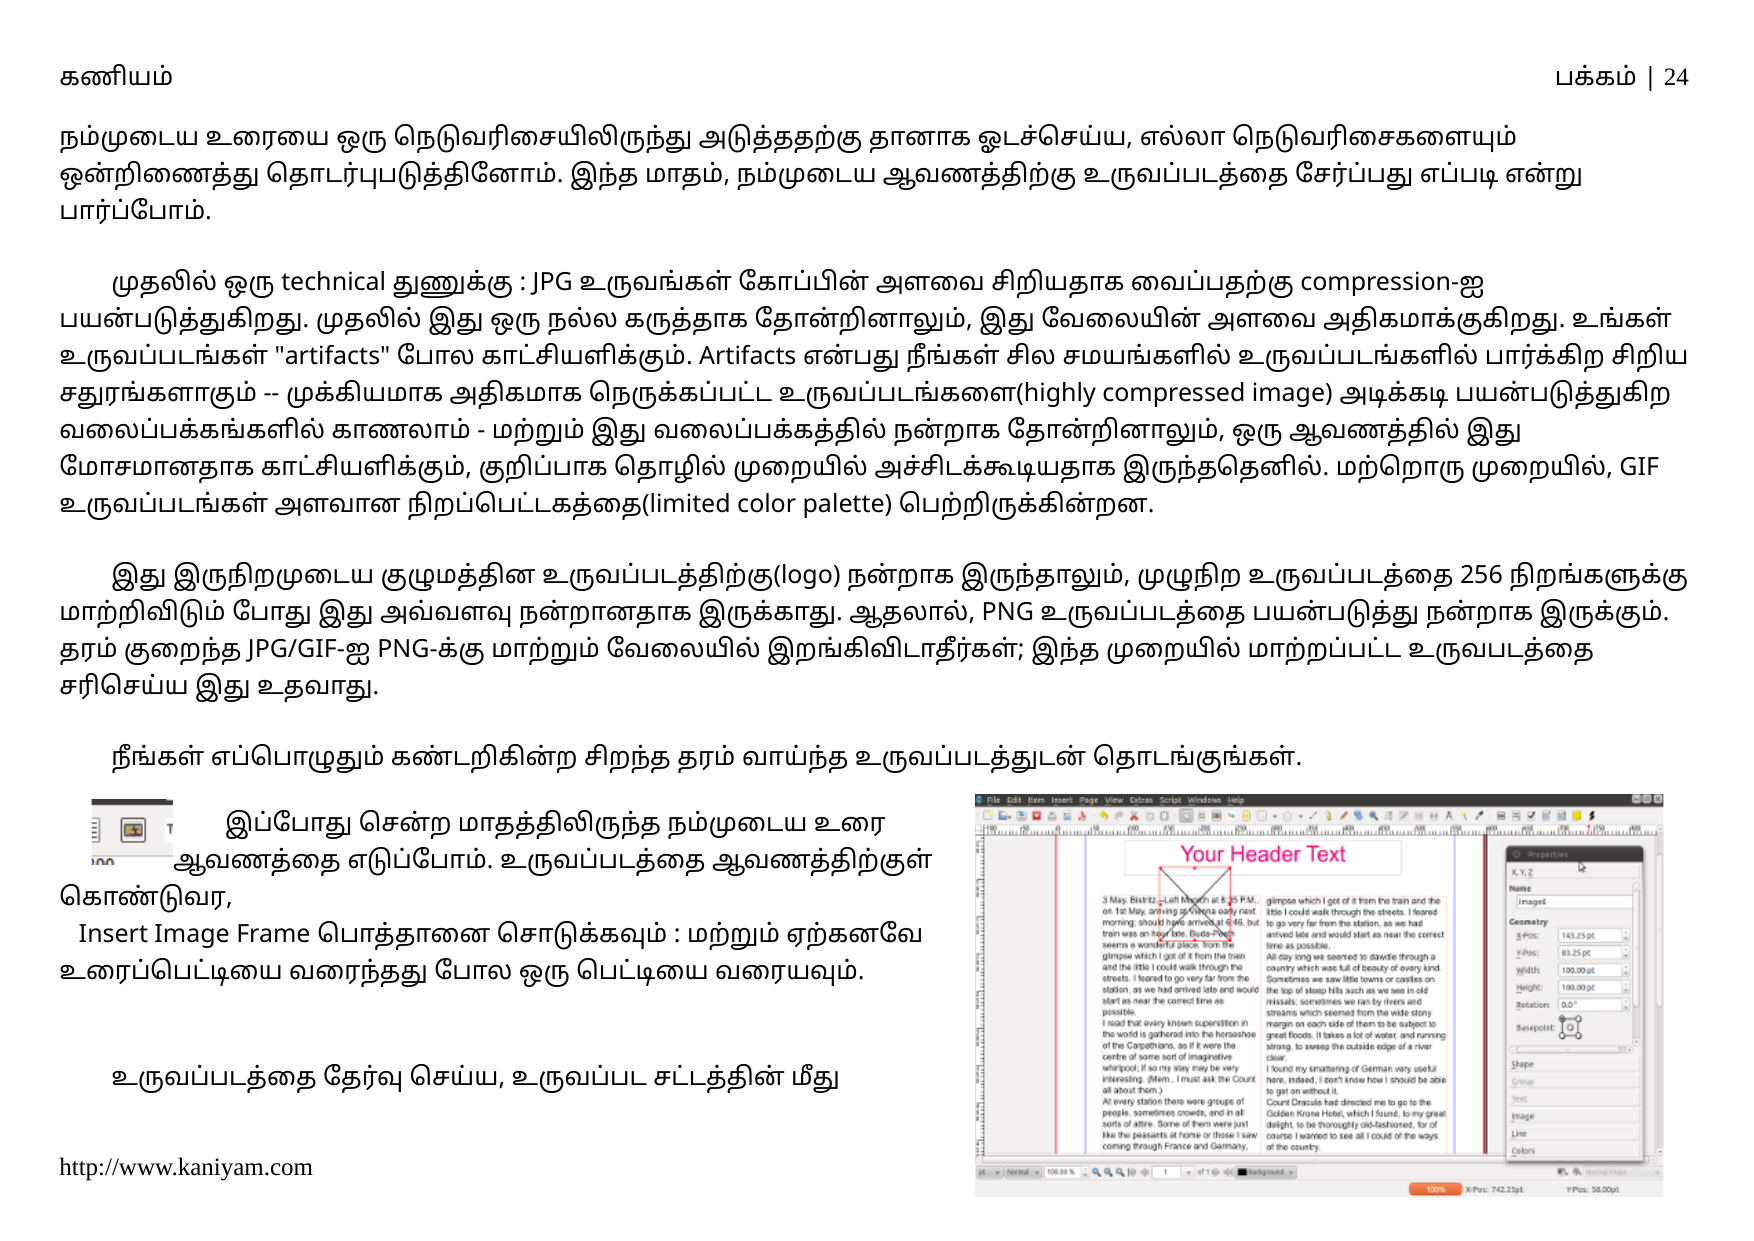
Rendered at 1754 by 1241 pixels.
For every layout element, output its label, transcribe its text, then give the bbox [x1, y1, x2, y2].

text உருவப்படத்தை தேர்வு செய்ய, உருவப்பட சட்டத்தின் மீது [59, 1058, 975, 1095]
text நீங்கள் எப்பொழுதும் கண்டறிகின்ற சிறந்த தரம் வாய்ந்த உருவப்படத்துடன் தொடங்குங்கள். [59, 738, 1695, 775]
text [1664, 916, 1695, 990]
text இது இருநிறமுடைய குழுமத்தின உருவப்படத்திற்கு(logo) நன்றாக இருந்தாலும், முழுநிற உருவப்படத்தை 256 நிறங்களுக்கு மாற்றிவிடும் போது இது அவ்வளவு நன்றானதாக இருக்காது. ஆதலால், PNG உருவப்படத்தை பயன்படுத்து நன்றாக இருக்கும். தரம் குறைந்த JPG/GIF-ஐ PNG-க்கு மாற்றும் வேலையில் இறங்கிவிடாதீர்கள்; இந்த முறையில் மாற்றப்பட்ட உருவபடத்தை சரிசெய்ய இது உதவாது. [59, 556, 1695, 704]
text நம்முடைய உரையை ஒரு நெடுவரிசையிலிருந்து அடுத்ததற்கு தானாக ஓடச்செய்ய, எல்லா நெடுவரிசைகளையும் ஒன்றிணைத்து தொடர்புபடுத்தினோம். இந்த மாதம், நம்முடைய ஆவணத்திற்கு உருவப்படத்தை சேர்ப்பது எப்படி என்று பார்ப்போம். [59, 118, 1695, 229]
text [1664, 809, 1695, 916]
picture [975, 794, 1664, 1197]
text முதலில் ஒரு technical துணுக்கு : JPG உருவங்கள் கோப்பின் அளவை சிறியதாக வைப்பதற்கு compression-ஐ பயன்படுத்துகிறது. முதலில் இது ஒரு நல்ல கருத்தாக தோன்றினாலும், இது வேலையின் அளவை அதிகமாக்குகிறது. உங்கள் உருவப்படங்கள் "artifacts" போல காட்சியளிக்கும். Artifacts என்பது நீங்கள் சில சமயங்களில் உருவப்படங்களில் பார்க்கிற சிறிய சதுரங்களாகும் -- முக்கியமாக அதிகமாக நெருக்கப்பட்ட உருவப்படங்களை(highly compressed image) அடிக்கடி பயன்படுத்துகிற வலைப்பக்கங்களில் காணலாம் - மற்றும் இது வலைப்பக்கத்தில் நன்றாக தோன்றினாலும், ஒரு ஆவணத்தில் இது மோசமானதாக காட்சியளிக்கும், குறிப்பாக தொழில் முறையில் அச்சிடக்கூடியதாக இருந்ததெனில். மற்றொரு முறையில், GIF உருவப்படங்கள் அளவான நிறப்பெட்டகத்தை(limited color palette) பெற்றிருக்கின்றன. [59, 263, 1695, 522]
text Insert Image Frame பொத்தானை சொடுக்கவும் : மற்றும் ஏற்கனவே உரைப்பெட்டியை வரைந்தது போல ஒரு பெட்டியை வரையவும். [59, 916, 975, 990]
picture [91, 799, 173, 865]
text இப்போது சென்ற மாதத்திலிருந்த நம்முடைய உரை ஆவணத்தை எடுப்போம். உருவப்படத்தை ஆவணத்திற்குள் கொண்டுவர, [59, 809, 975, 916]
